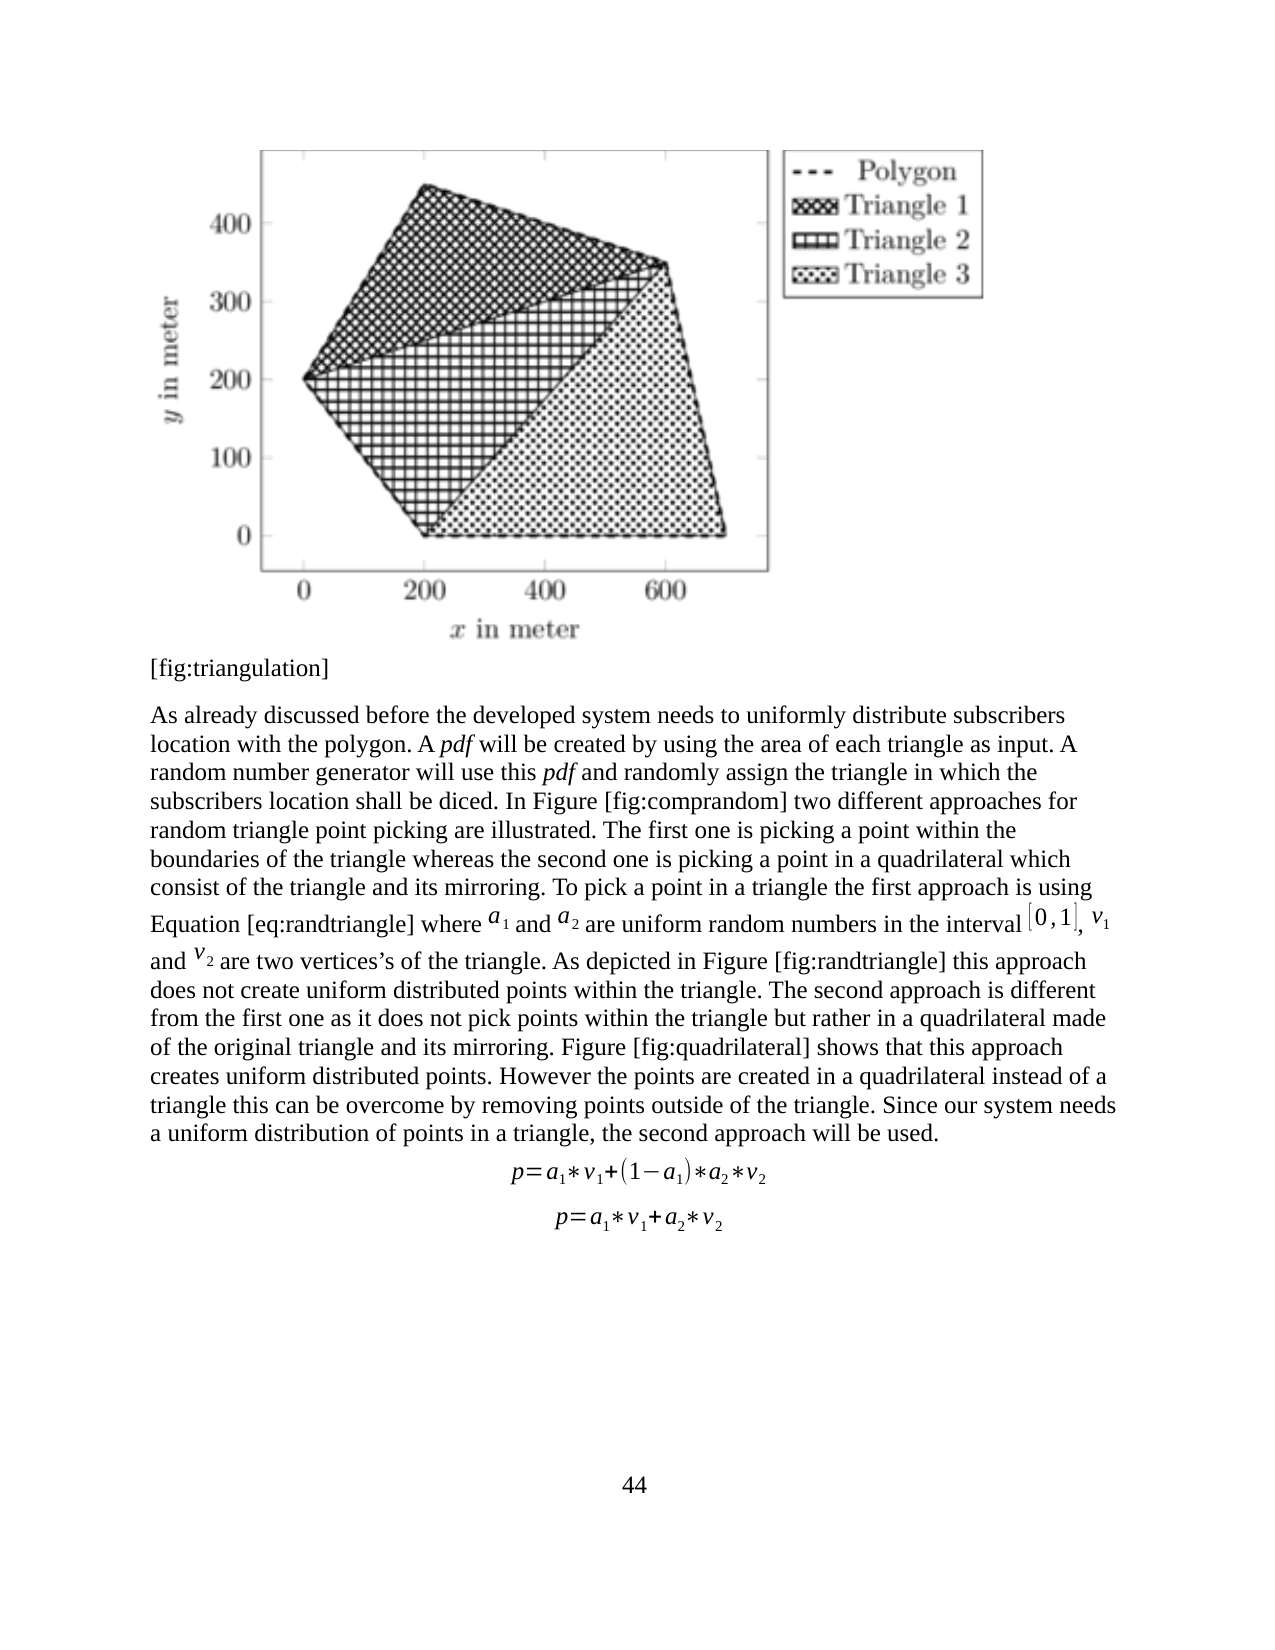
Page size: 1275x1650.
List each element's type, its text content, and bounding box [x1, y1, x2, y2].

picture [150, 150, 984, 648]
text As already discussed before the developed system needs to uniformly distribute subscribers location with the polygon. A pdf will be created by using the area of each triangle as input. A random number generator will use this pdf and randomly assign the triangle in which the subscribers location shall be diced. In Figure [fig:comprandom] two different approaches for random triangle point picking are illustrated. The first one is picking a point within the boundaries of the triangle whereas the second one is picking a point in a quadrilateral which consist of the triangle and its mirroring. To pick a point in a triangle the first approach is using Equation [eq:randtriangle] where and are uniform random numbers in the interval , and are two vertices’s of the triangle. As depicted in Figure [fig:randtriangle] this approach does not create uniform distributed points within the triangle. The second approach is different from the first one as it does not pick points within the triangle but rather in a quadrilateral made of the original triangle and its mirroring. Figure [fig:quadrilateral] shows that this approach creates uniform distributed points. However the points are created in a quadrilateral instead of a triangle this can be overcome by removing points outside of the triangle. Since our system needs a uniform distribution of points in a triangle, the second approach will be used. [150, 700, 1125, 1147]
text [fig:triangulation] [150, 150, 1125, 682]
